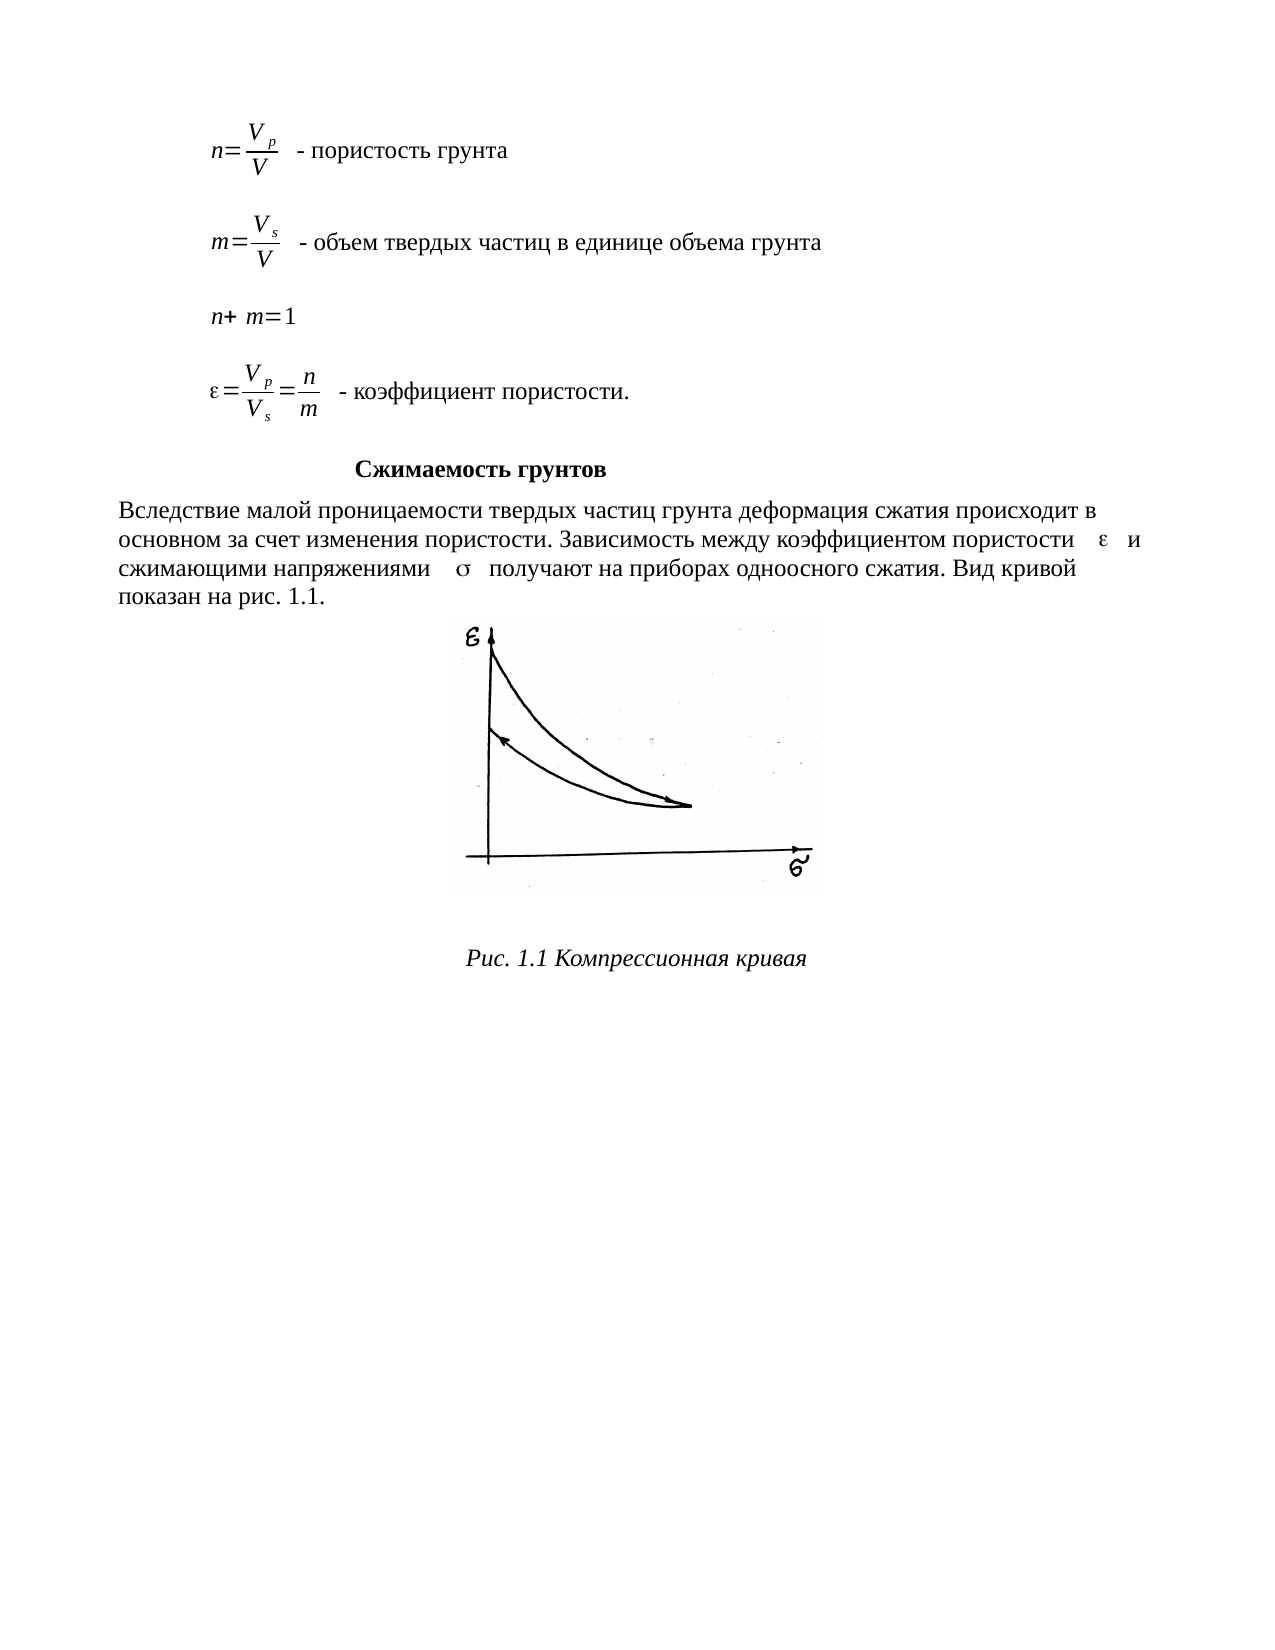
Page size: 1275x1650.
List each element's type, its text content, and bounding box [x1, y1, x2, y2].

picture [451, 622, 824, 890]
text - коэффициент пористости. [118, 359, 1157, 425]
text Сжимаемость грунтов [354, 454, 1157, 483]
text - пористость грунта [118, 118, 1157, 181]
text - объем твердых частиц в единице объема грунта [118, 210, 1157, 272]
text Рис. 1.1 Компрессионная кривая [451, 943, 824, 972]
text Вследствие малой проницаемости твердых частиц грунта деформация сжатия происходит в основном за счет изменения пористости. Зависимость между коэффициентом пористости и сжимающими напряжениями получают на приборах одноосного сжатия. Вид кривой показан на рис. 1.1. [118, 495, 1157, 610]
